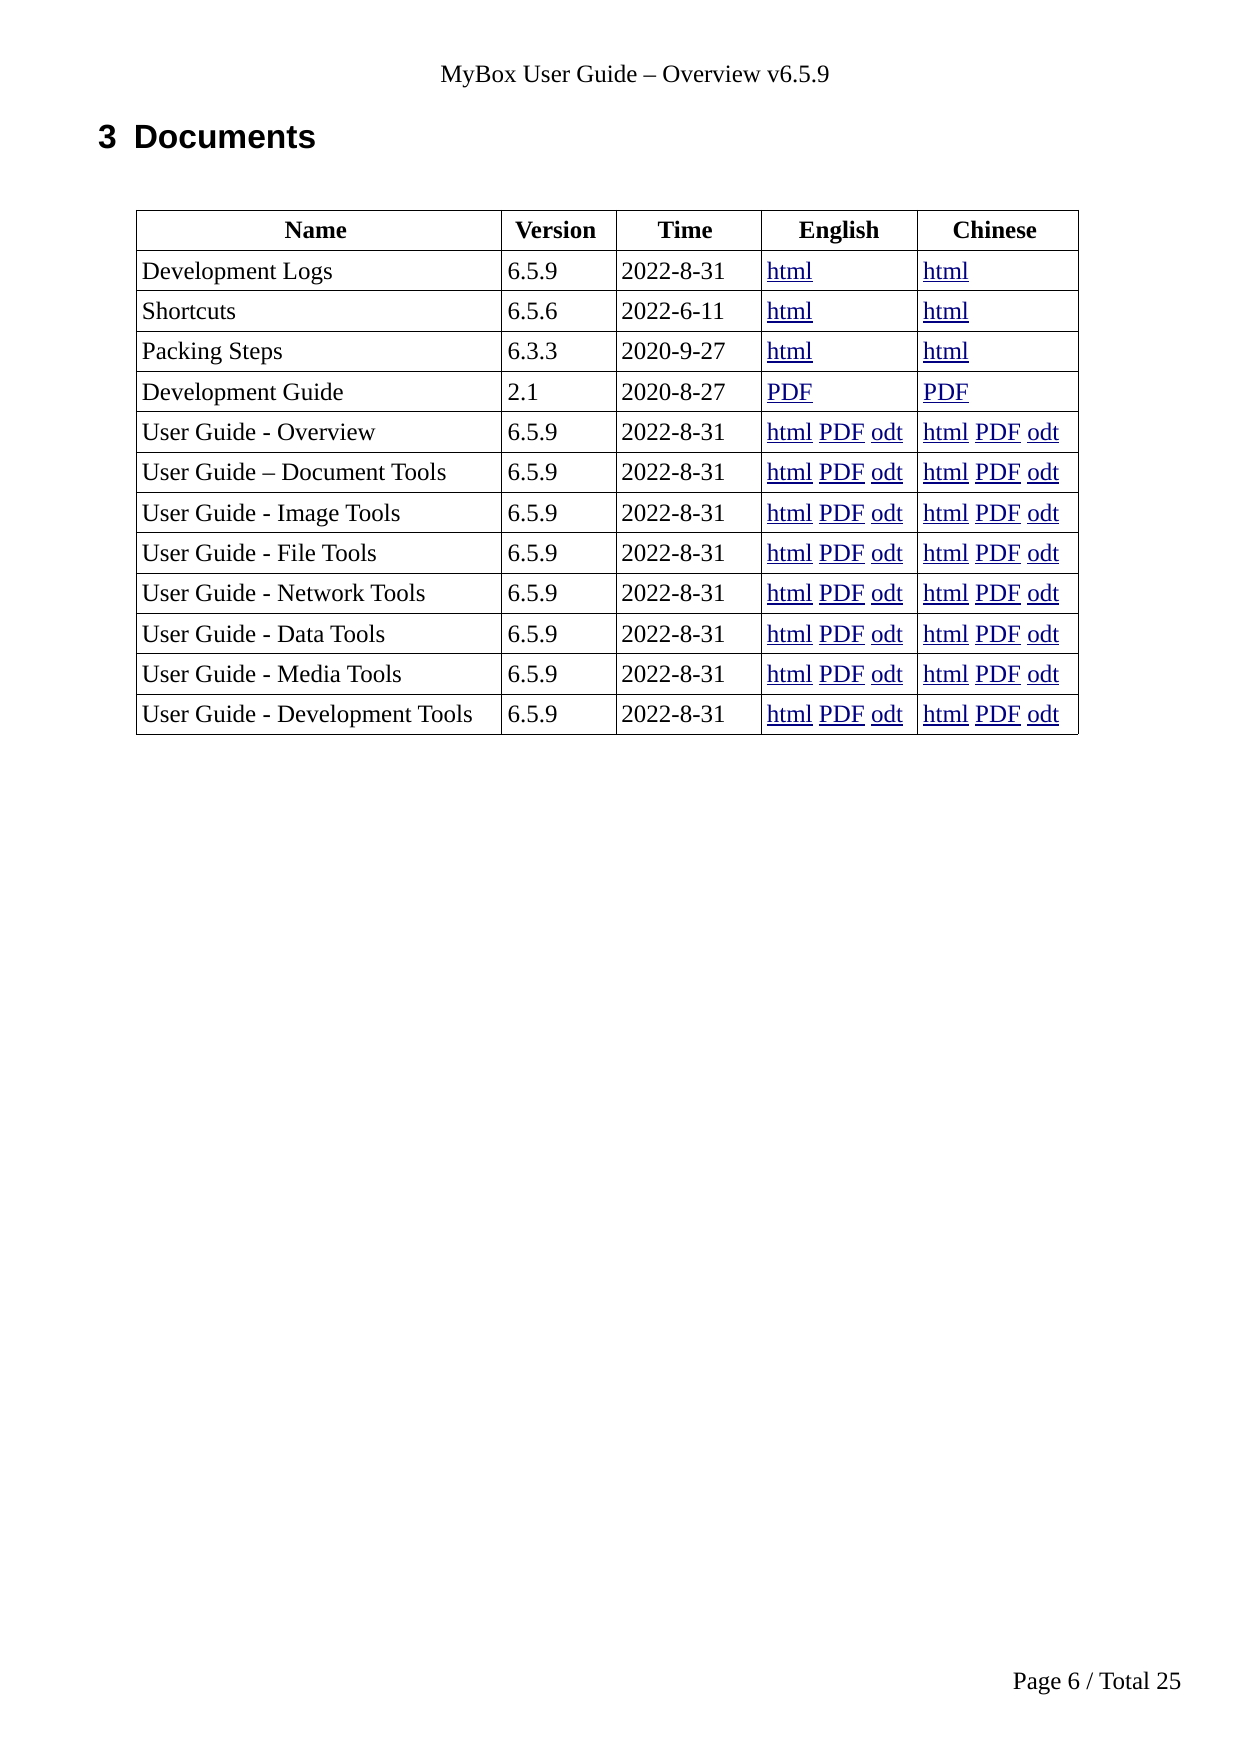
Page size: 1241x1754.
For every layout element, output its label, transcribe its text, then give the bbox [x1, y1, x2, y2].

table_cell 2022-8-31 [617, 695, 761, 734]
table_header Time [617, 211, 761, 250]
subtitle Documents [88, 117, 1181, 156]
table_cell User Guide - Network Tools [137, 574, 501, 613]
table_cell User Guide - File Tools [137, 533, 501, 572]
table_cell html PDF odt [762, 453, 917, 492]
table_cell html PDF odt [762, 574, 917, 613]
table_cell User Guide - Data Tools [137, 614, 501, 653]
table_cell 6.3.3 [502, 332, 616, 371]
table_cell 2022-8-31 [617, 251, 761, 290]
table_cell User Guide - Overview [137, 412, 501, 452]
table_header Version [502, 211, 616, 250]
table_cell User Guide - Media Tools [137, 654, 501, 693]
table_cell html [762, 332, 917, 371]
table_cell 6.5.9 [502, 453, 616, 492]
table_cell 6.5.9 [502, 614, 616, 653]
table_cell 6.5.9 [502, 493, 616, 532]
table_cell 2022-8-31 [617, 533, 761, 572]
table_cell 2020-8-27 [617, 372, 761, 411]
table_cell html PDF odt [918, 533, 1078, 572]
table_cell html PDF odt [918, 654, 1078, 693]
table_cell html PDF odt [918, 412, 1078, 452]
table_cell 2022-8-31 [617, 654, 761, 693]
table_cell PDF [762, 372, 917, 411]
table_cell Shortcuts [137, 291, 501, 331]
table_header English [762, 211, 917, 250]
table_cell html [918, 251, 1078, 290]
table_cell 6.5.6 [502, 291, 616, 331]
table_cell html PDF odt [762, 533, 917, 572]
table_header Chinese [918, 211, 1078, 250]
table_cell html PDF odt [918, 695, 1078, 734]
table_cell 2020-9-27 [617, 332, 761, 371]
table_cell User Guide - Image Tools [137, 493, 501, 532]
table_cell Development Logs [137, 251, 501, 290]
table_cell 6.5.9 [502, 574, 616, 613]
table_cell html PDF odt [918, 614, 1078, 653]
table_cell html PDF odt [762, 412, 917, 452]
table_cell User Guide - Development Tools [137, 695, 501, 734]
table_cell html PDF odt [762, 493, 917, 532]
table_cell 2022-8-31 [617, 493, 761, 532]
table_cell 2022-8-31 [617, 574, 761, 613]
table_cell Development Guide [137, 372, 501, 411]
table_cell html PDF odt [918, 453, 1078, 492]
table_cell 2.1 [502, 372, 616, 411]
table_cell html [918, 332, 1078, 371]
table_cell html [918, 291, 1078, 331]
table_cell 2022-6-11 [617, 291, 761, 331]
table_cell 2022-8-31 [617, 614, 761, 653]
table_cell html [762, 291, 917, 331]
table_cell 2022-8-31 [617, 412, 761, 452]
table_cell html PDF odt [918, 493, 1078, 532]
table_header Name [137, 211, 501, 250]
table_cell 6.5.9 [502, 251, 616, 290]
table_cell html [762, 251, 917, 290]
table_cell html PDF odt [762, 614, 917, 653]
table_cell 6.5.9 [502, 695, 616, 734]
table_cell 2022-8-31 [617, 453, 761, 492]
table_cell 6.5.9 [502, 654, 616, 693]
table_cell User Guide – Document Tools [137, 453, 501, 492]
table_cell PDF [918, 372, 1078, 411]
table_cell 6.5.9 [502, 412, 616, 452]
table_cell html PDF odt [918, 574, 1078, 613]
table_cell Packing Steps [137, 332, 501, 371]
table_cell 6.5.9 [502, 533, 616, 572]
table_cell html PDF odt [762, 654, 917, 693]
table_cell html PDF odt [762, 695, 917, 734]
